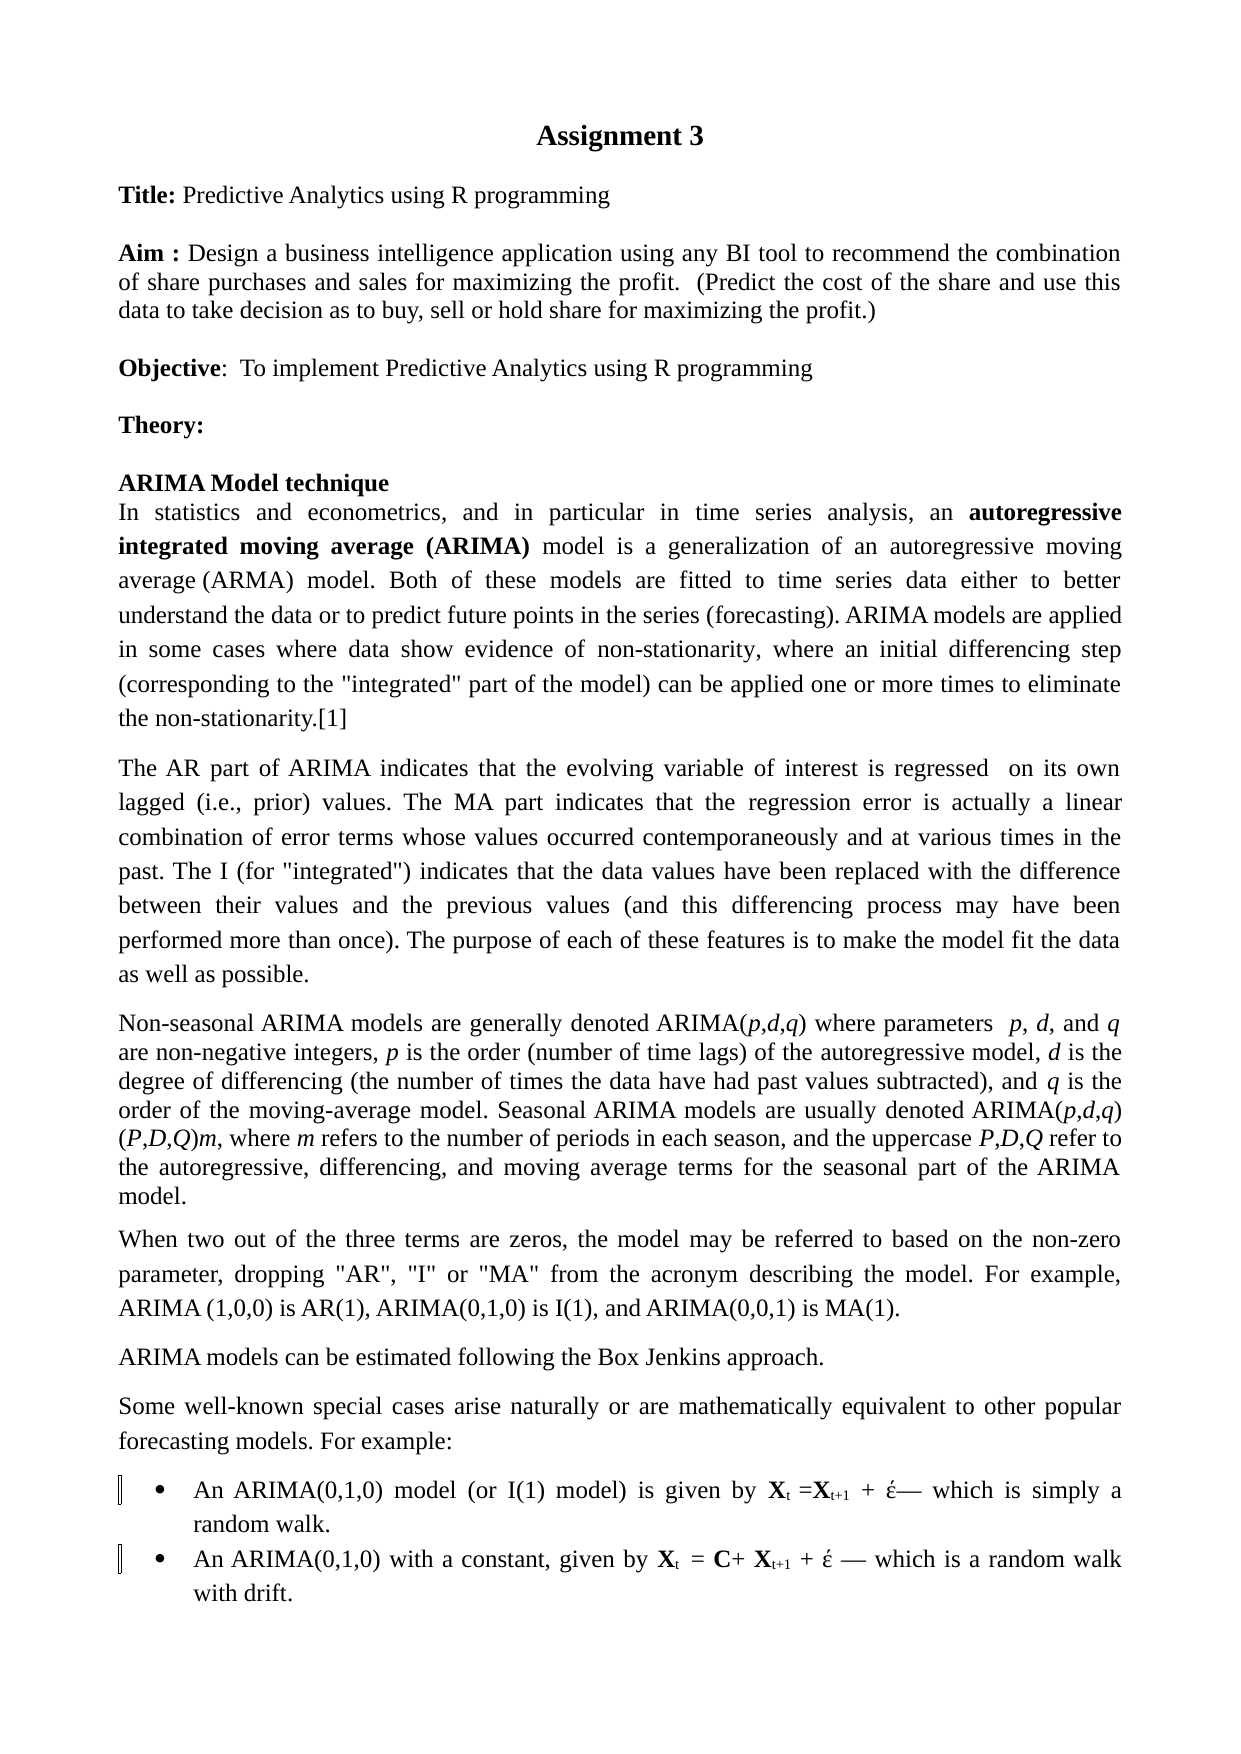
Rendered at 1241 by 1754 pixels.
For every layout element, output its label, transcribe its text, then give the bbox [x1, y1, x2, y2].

text Theory: [118, 410, 1122, 439]
text Assignment 3 [118, 118, 1122, 152]
text Non-seasonal ARIMA models are generally denoted ARIMA(p,d,q) where parameters p, d, and q are non-negative integers, p is the order (number of time lags) of the autoregressive model, d is the degree of differencing (the number of times the data have had past values subtracted), and q is the order of the moving-average model. Seasonal ARIMA models are usually denoted ARIMA(p,d,q)(P,D,Q)m, where m refers to the number of periods in each season, and the uppercase P,D,Q refer to the autoregressive, differencing, and moving average terms for the seasonal part of the ARIMA model. [118, 1008, 1122, 1210]
text Aim : Design a business intelligence application using any BI tool to recommend the combination of share purchases and sales for maximizing the profit. (Predict the cost of the share and use this data to take decision as to buy, sell or hold share for maximizing the profit.) [118, 238, 1122, 324]
text Objective: To implement Predictive Analytics using R programming [118, 353, 1122, 382]
text In statistics and econometrics, and in particular in time series analysis, an autoregressive integrated moving average (ARIMA) model is a generalization of an autoregressive moving average (ARMA) model. Both of these models are fitted to time series data either to better understand the data or to predict future points in the series (forecasting). ARIMA models are applied in some cases where data show evidence of non-stationarity, where an initial differencing step (corresponding to the "integrated" part of the model) can be applied one or more times to eliminate the non-stationarity.[1] [118, 497, 1122, 732]
text Title: Predictive Analytics using R programming [118, 180, 1122, 209]
text When two out of the three terms are zeros, the model may be referred to based on the non-zero parameter, dropping "AR", "I" or "MA" from the acronym describing the model. For example, ARIMA (1,0,0) is AR(1), ARIMA(0,1,0) is I(1), and ARIMA(0,0,1) is MA(1). [118, 1224, 1122, 1322]
text ARIMA models can be estimated following the Box Jenkins approach. [118, 1342, 1122, 1371]
list An ARIMA(0,1,0) with a constant, given by Xt = C+ Xt+1 + έ — which is a random walk with drift. [156, 1544, 1122, 1607]
list An ARIMA(0,1,0) model (or I(1) model) is given by Xt =Xt+1 + έ— which is simply a random walk. [156, 1475, 1122, 1538]
text Some well-known special cases arise naturally or are mathematically equivalent to other popular forecasting models. For example: [118, 1391, 1122, 1455]
text ARIMA Model technique [118, 468, 1122, 497]
text The AR part of ARIMA indicates that the evolving variable of interest is regressed on its own lagged (i.e., prior) values. The MA part indicates that the regression error is actually a linear combination of error terms whose values occurred contemporaneously and at various times in the past. The I (for "integrated") indicates that the data values have been replaced with the difference between their values and the previous values (and this differencing process may have been performed more than once). The purpose of each of these features is to make the model fit the data as well as possible. [118, 753, 1122, 988]
